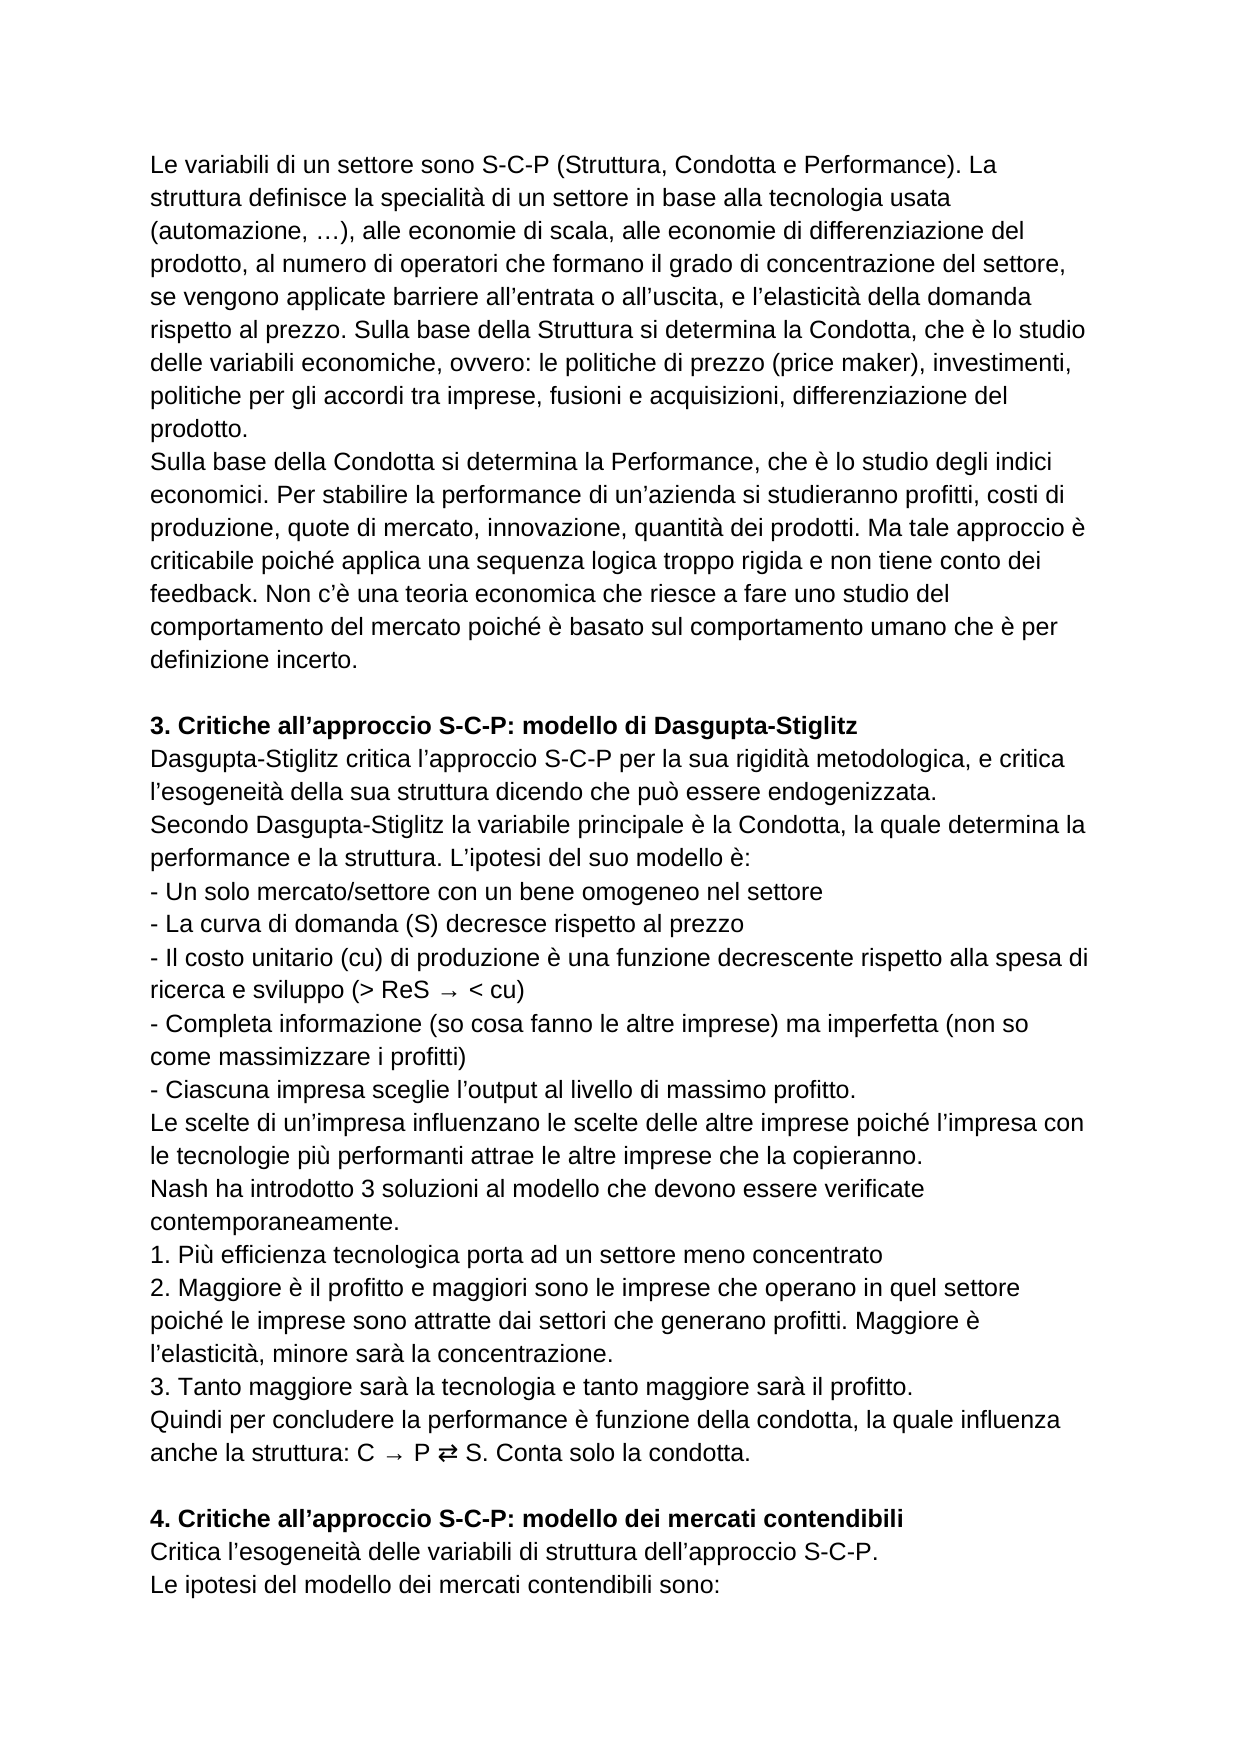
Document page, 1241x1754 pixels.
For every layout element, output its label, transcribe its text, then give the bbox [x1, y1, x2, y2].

text - La curva di domanda (S) decresce rispetto al prezzo [150, 909, 1090, 938]
text - Completa informazione (so cosa fanno le altre imprese) ma imperfetta (non so come massimizzare i profitti) [150, 1008, 1090, 1070]
text Nash ha introdotto 3 soluzioni al modello che devono essere verificate contemporaneamente. [150, 1174, 1090, 1235]
text 3. Critiche all’approccio S-C-P: modello di Dasgupta-Stiglitz [150, 711, 1090, 740]
text - Il costo unitario (cu) di produzione è una funzione decrescente rispetto alla spesa di ricerca e sviluppo (> ReS → < cu) [150, 942, 1090, 1004]
text Critica l’esogeneità delle variabili di struttura dell’approccio S-C-P. [150, 1537, 1090, 1566]
text Secondo Dasgupta-Stiglitz la variabile principale è la Condotta, la quale determina la performance e la struttura. L’ipotesi del suo modello è: [150, 810, 1090, 872]
text 4. Critiche all’approccio S-C-P: modello dei mercati contendibili [150, 1504, 1090, 1533]
text Le scelte di un’impresa influenzano le scelte delle altre imprese poiché l’impresa con le tecnologie più performanti attrae le altre imprese che la copieranno. [150, 1108, 1090, 1169]
text Sulla base della Condotta si determina la Performance, che è lo studio degli indici economici. Per stabilire la performance di un’azienda si studieranno profitti, costi di produzione, quote di mercato, innovazione, quantità dei prodotti. Ma tale approccio è criticabile poiché applica una sequenza logica troppo rigida e non tiene conto dei feedback. Non c’è una teoria economica che riesce a fare uno studio del comportamento del mercato poiché è basato sul comportamento umano che è per definizione incerto. [150, 447, 1090, 674]
text Le variabili di un settore sono S-C-P (Struttura, Condotta e Performance). La struttura definisce la specialità di un settore in base alla tecnologia usata (automazione, …), alle economie di scala, alle economie di differenziazione del prodotto, al numero di operatori che formano il grado di concentrazione del settore, se vengono applicate barriere all’entrata o all’uscita, e l’elasticità della domanda rispetto al prezzo. Sulla base della Struttura si determina la Condotta, che è lo studio delle variabili economiche, ovvero: le politiche di prezzo (price maker), investimenti, politiche per gli accordi tra imprese, fusioni e acquisizioni, differenziazione del prodotto. [150, 150, 1090, 443]
text - Un solo mercato/settore con un bene omogeneo nel settore [150, 876, 1090, 905]
text Dasgupta-Stiglitz critica l’approccio S-C-P per la sua rigidità metodologica, e critica l’esogeneità della sua struttura dicendo che può essere endogenizzata. [150, 744, 1090, 806]
text 1. Più efficienza tecnologica porta ad un settore meno concentrato [150, 1240, 1090, 1268]
text 3. Tanto maggiore sarà la tecnologia e tanto maggiore sarà il profitto. [150, 1372, 1090, 1401]
text - Ciascuna impresa sceglie l’output al livello di massimo profitto. [150, 1074, 1090, 1103]
text 2. Maggiore è il profitto e maggiori sono le imprese che operano in quel settore poiché le imprese sono attratte dai settori che generano profitti. Maggiore è l’elasticità, minore sarà la concentrazione. [150, 1273, 1090, 1367]
text Quindi per concludere la performance è funzione della condotta, la quale influenza anche la struttura: C → P ⇄ S. Conta solo la condotta. [150, 1405, 1090, 1467]
text Le ipotesi del modello dei mercati contendibili sono: [150, 1570, 1090, 1599]
